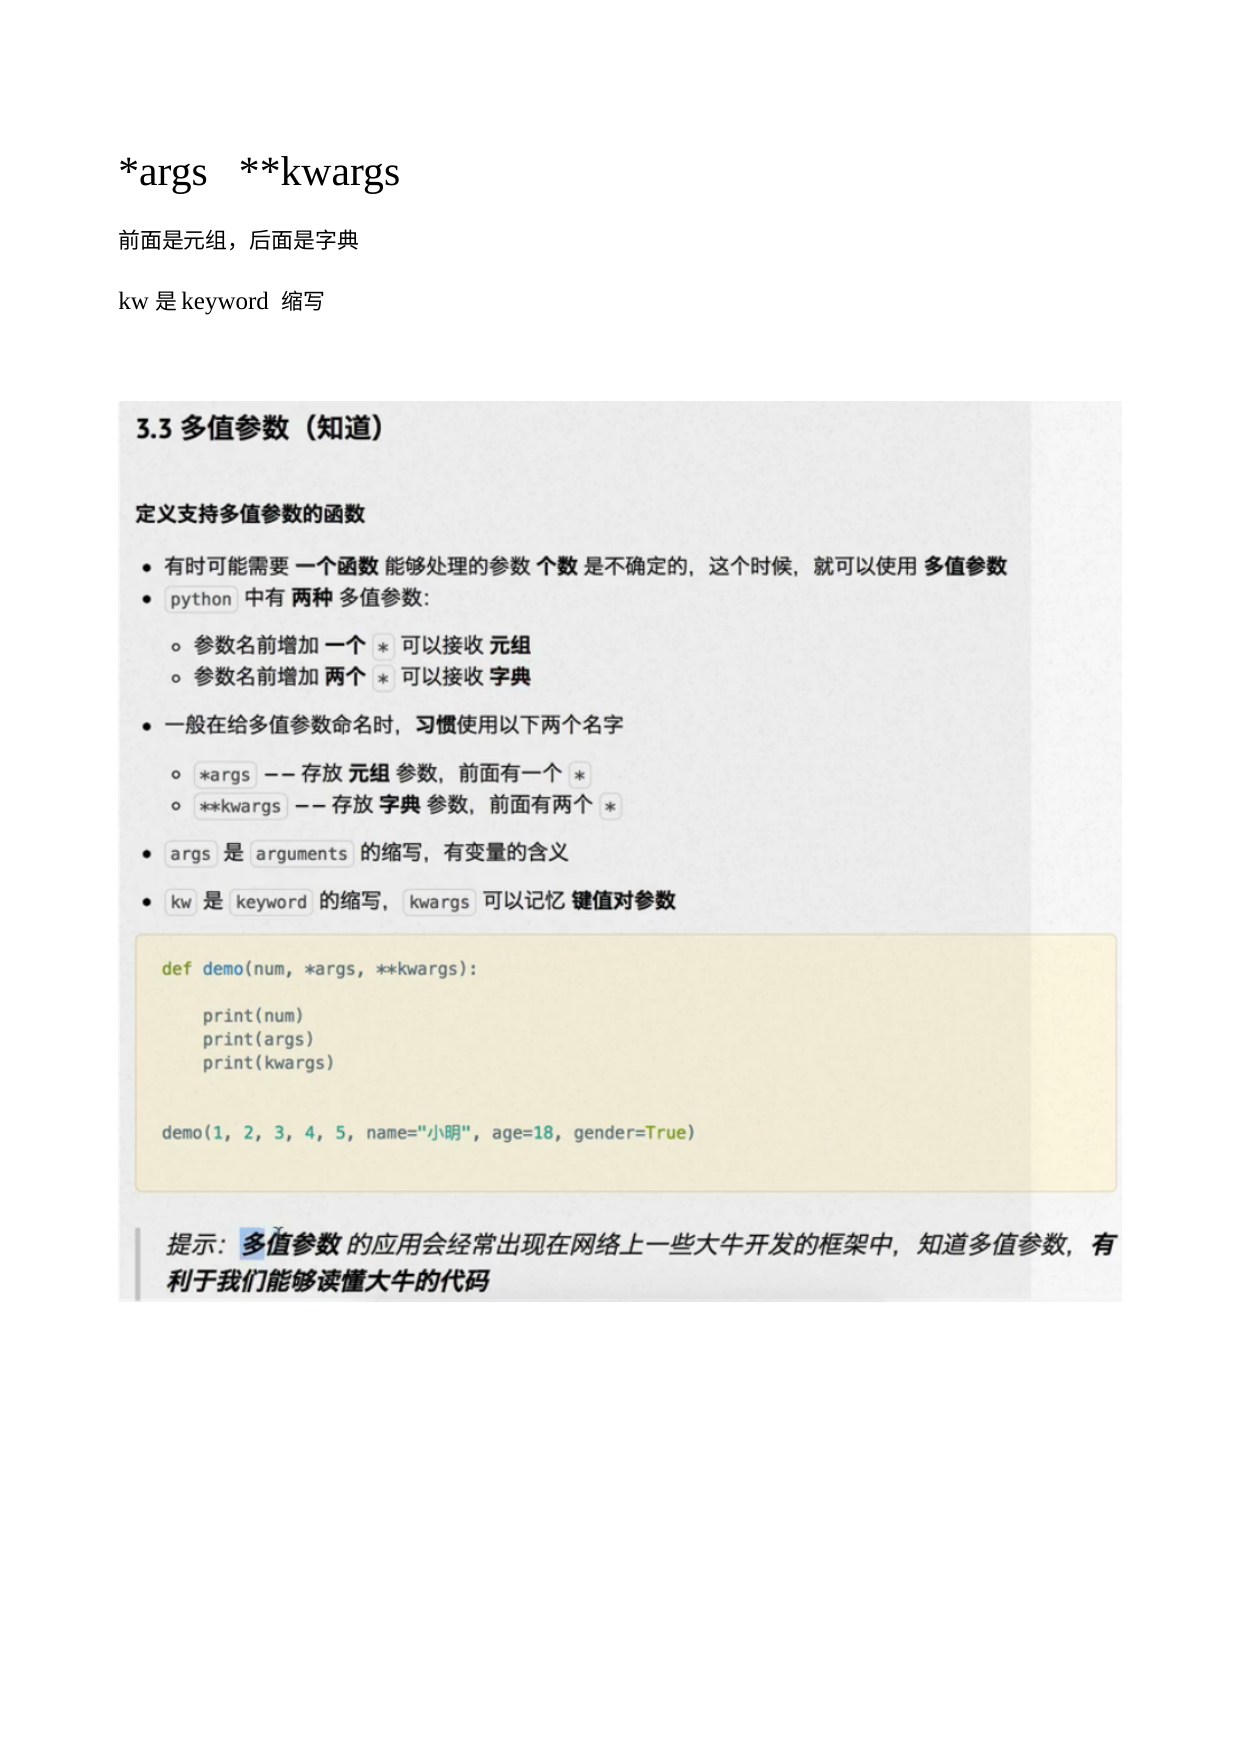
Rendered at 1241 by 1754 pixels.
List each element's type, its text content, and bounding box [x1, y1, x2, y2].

text kw 是keyword 缩写 [118, 284, 1122, 316]
text *args **kwargs [118, 147, 1122, 195]
picture [118, 401, 1123, 1302]
text 前面是元组，后面是字典 [118, 223, 1122, 255]
